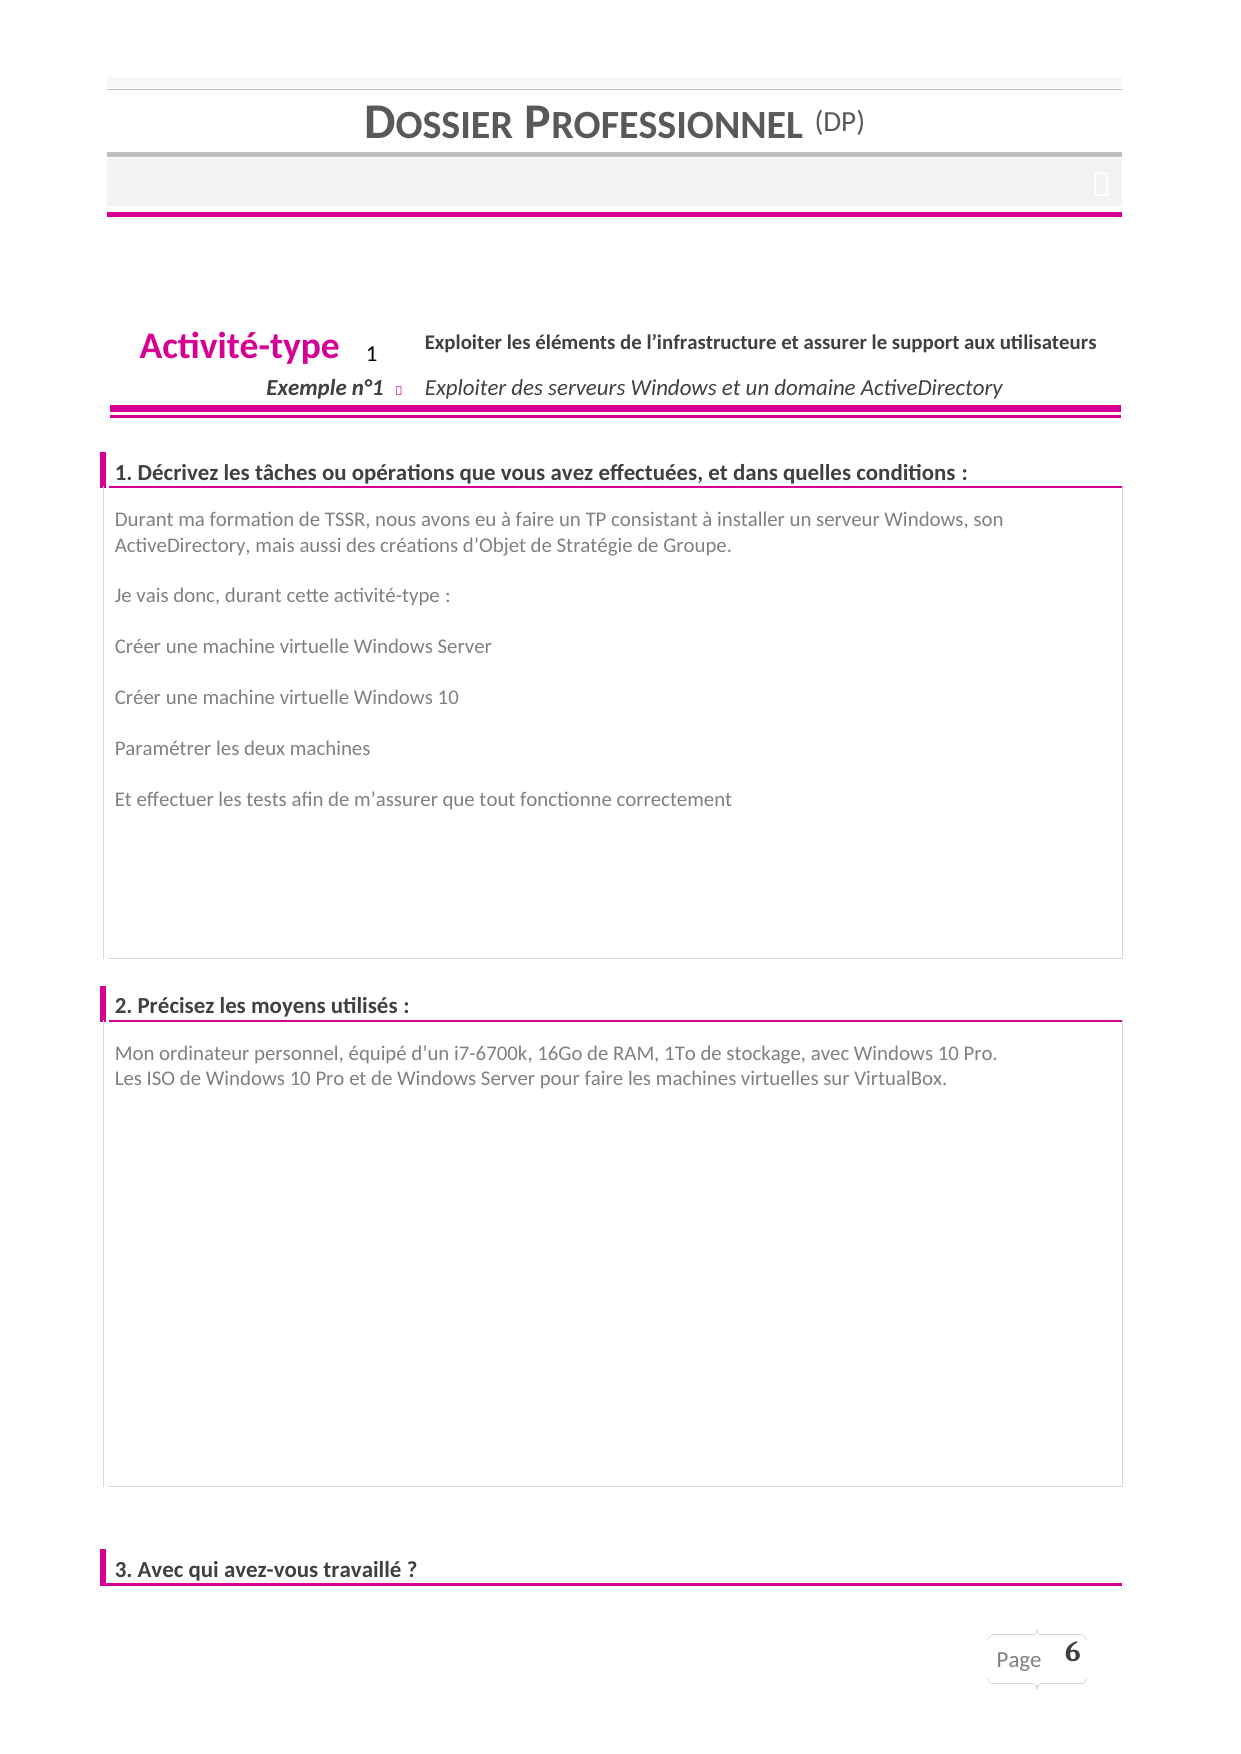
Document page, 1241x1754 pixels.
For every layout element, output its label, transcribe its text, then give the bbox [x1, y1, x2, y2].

table_cell Activité-type [103, 316, 354, 367]
table_header [354, 245, 413, 316]
table_cell [103, 405, 413, 452]
table_cell [103, 958, 1122, 986]
table_cell Exemple n°1  [103, 368, 413, 405]
table_header [413, 245, 1122, 316]
table_header [103, 245, 354, 316]
table_cell [413, 405, 1122, 452]
table_cell Mon ordinateur personnel, équipé d’un i7-6700k, 16Go de RAM, 1To de stockage, avec Windows 10 Pro. Les ISO de Windows 10 Pro et de Windows Server pour faire les machines virtuelles sur VirtualBox. [104, 1020, 1122, 1486]
table_cell Durant ma formation de TSSR, nous avons eu à faire un TP consistant à installer un serveur Windows, son ActiveDirectory, mais aussi des créations d’Objet de Stratégie de Groupe. Je vais donc, durant cette activité-type : Créer une machine virtuelle Windows Server Créer une machine virtuelle Windows 10 Paramétrer les deux machines Et effectuer les tests afin de m’assurer que tout fonctionne correctement [104, 486, 1122, 958]
table_cell 3. Avec qui avez-vous travaillé ? [106, 1549, 1122, 1583]
table_cell 1 [354, 316, 413, 367]
table_cell 1. Décrivez les tâches ou opérations que vous avez effectuées, et dans quelles conditions : [106, 452, 1122, 486]
table_cell Exploiter les éléments de l’infrastructure et assurer le support aux utilisateurs [413, 316, 1122, 367]
table_cell 2. Précisez les moyens utilisés : [106, 986, 1122, 1019]
table_cell Exploiter des serveurs Windows et un domaine ActiveDirectory [413, 368, 1122, 405]
table_cell [103, 1486, 1122, 1549]
